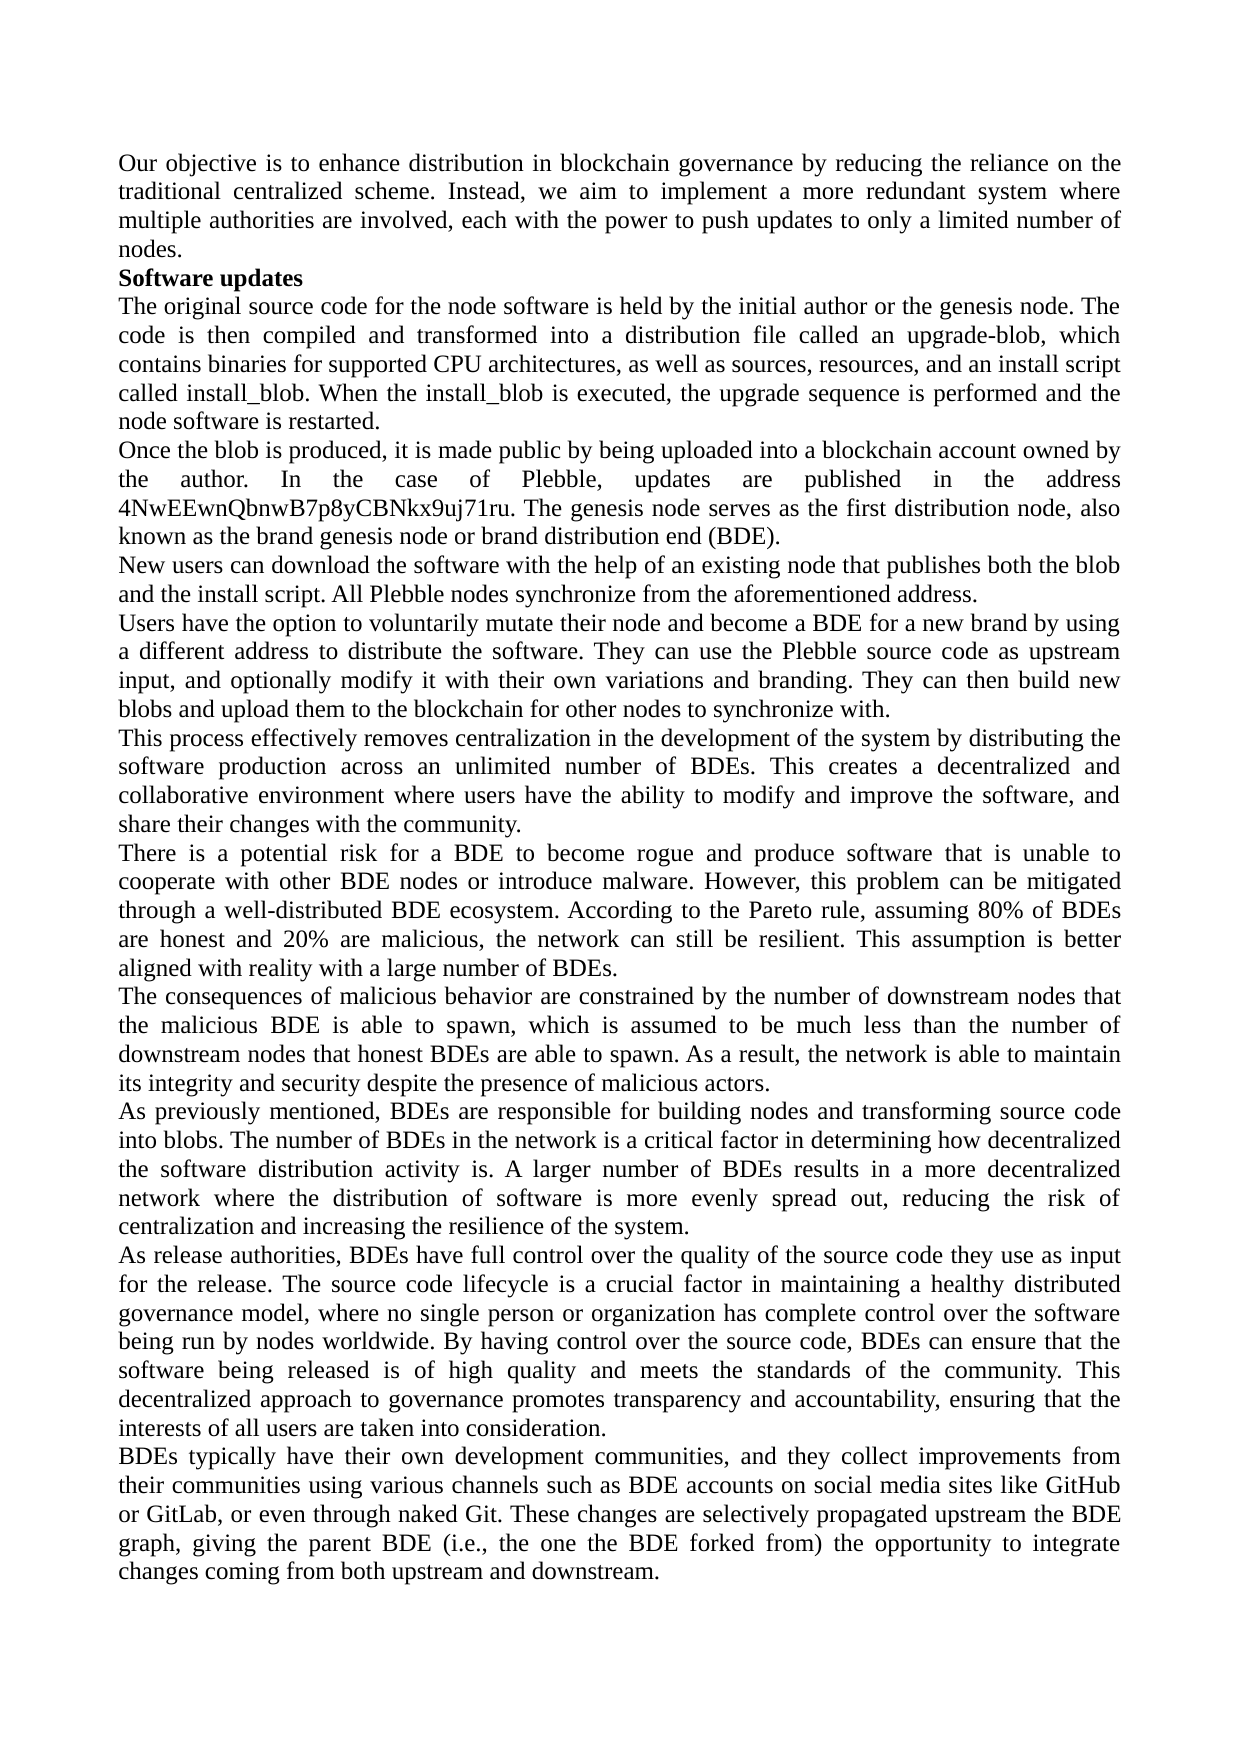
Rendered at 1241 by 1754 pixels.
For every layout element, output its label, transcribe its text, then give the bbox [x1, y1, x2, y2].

text Software updates [118, 263, 1122, 291]
text Users have the option to voluntarily mutate their node and become a BDE for a new brand by using a different address to distribute the software. They can use the Plebble source code as upstream input, and optionally modify it with their own variations and branding. They can then build new blobs and upload them to the blockchain for other nodes to synchronize with. [118, 608, 1122, 723]
text There is a potential risk for a BDE to become rogue and produce software that is unable to cooperate with other BDE nodes or introduce malware. However, this problem can be mitigated through a well-distributed BDE ecosystem. According to the Pareto rule, assuming 80% of BDEs are honest and 20% are malicious, the network can still be resilient. This assumption is better aligned with reality with a large number of BDEs. [118, 838, 1122, 981]
text Once the blob is produced, it is made public by being uploaded into a blockchain account owned by the author. In the case of Plebble, updates are published in the address 4NwEEwnQbnwB7p8yCBNkx9uj71ru. The genesis node serves as the first distribution node, also known as the brand genesis node or brand distribution end (BDE). [118, 435, 1122, 550]
text The original source code for the node software is held by the initial author or the genesis node. The code is then compiled and transformed into a distribution file called an upgrade-blob, which contains binaries for supported CPU architectures, as well as sources, resources, and an install script called install_blob. When the install_blob is executed, the upgrade sequence is performed and the node software is restarted. [118, 291, 1122, 435]
text BDEs typically have their own development communities, and they collect improvements from their communities using various channels such as BDE accounts on social media sites like GitHub or GitLab, or even through naked Git. These changes are selectively propagated upstream the BDE graph, giving the parent BDE (i.e., the one the BDE forked from) the opportunity to integrate changes coming from both upstream and downstream. [118, 1441, 1122, 1585]
text As previously mentioned, BDEs are responsible for building nodes and transforming source code into blobs. The number of BDEs in the network is a critical factor in determining how decentralized the software distribution activity is. A larger number of BDEs results in a more decentralized network where the distribution of software is more evenly spread out, reducing the risk of centralization and increasing the resilience of the system. [118, 1096, 1122, 1240]
text Our objective is to enhance distribution in blockchain governance by reducing the reliance on the traditional centralized scheme. Instead, we aim to implement a more redundant system where multiple authorities are involved, each with the power to push updates to only a limited number of nodes. [118, 148, 1122, 263]
text New users can download the software with the help of an existing node that publishes both the blob and the install script. All Plebble nodes synchronize from the aforementioned address. [118, 550, 1122, 608]
text As release authorities, BDEs have full control over the quality of the source code they use as input for the release. The source code lifecycle is a crucial factor in maintaining a healthy distributed governance model, where no single person or organization has complete control over the software being run by nodes worldwide. By having control over the source code, BDEs can ensure that the software being released is of high quality and meets the standards of the community. This decentralized approach to governance promotes transparency and accountability, ensuring that the interests of all users are taken into consideration. [118, 1240, 1122, 1441]
text This process effectively removes centralization in the development of the system by distributing the software production across an unlimited number of BDEs. This creates a decentralized and collaborative environment where users have the ability to modify and improve the software, and share their changes with the community. [118, 723, 1122, 838]
text The consequences of malicious behavior are constrained by the number of downstream nodes that the malicious BDE is able to spawn, which is assumed to be much less than the number of downstream nodes that honest BDEs are able to spawn. As a result, the network is able to maintain its integrity and security despite the presence of malicious actors. [118, 981, 1122, 1096]
